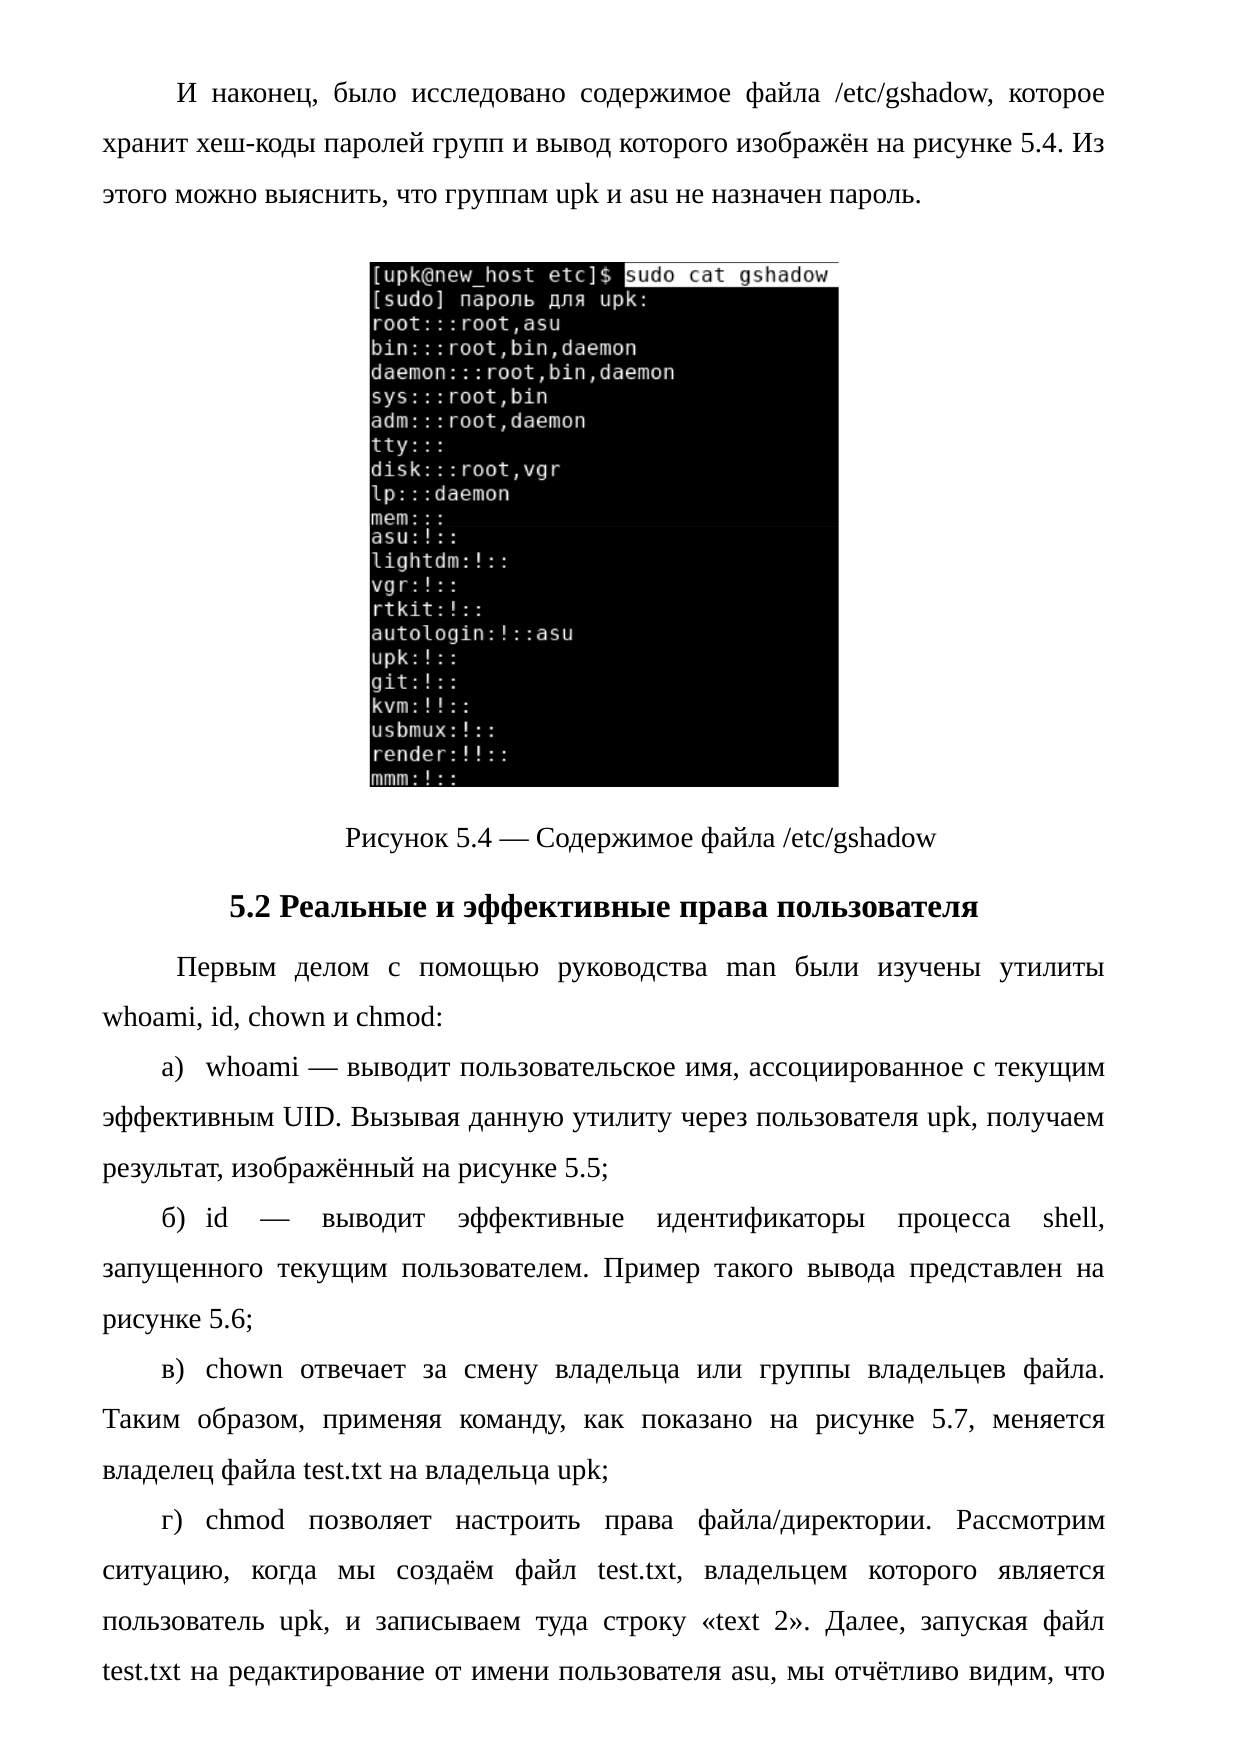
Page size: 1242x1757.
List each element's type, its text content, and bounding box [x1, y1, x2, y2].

list id — выводит эффективные идентификаторы процесса shell, запущенного текущим пользователем. Пример такого вывода представлен на рисунке 5.6; [102, 1200, 1106, 1334]
text Первым делом с помощью руководства man были изучены утилиты whoami, id, chown и chmod: [102, 949, 1106, 1032]
list chmod позволяет настроить права файла/директории. Рассмотрим ситуацию, когда мы создаём файл test.txt, владельцем которого является пользователь upk, и записываем туда строку «text 2». Далее, запуская файл test.txt на редактирование от имени пользователя asu, мы отчётливо видим, что [102, 1502, 1106, 1687]
picture [369, 262, 839, 787]
list chown отвечает за смену владельца или группы владельцев файла. Таким образом, применяя команду, как показано на рисунке 5.7, меняется владелец файла test.txt на владельца upk; [102, 1351, 1106, 1485]
list whoami — выводит пользовательское имя, ассоциированное с текущим эффективным UID. Вызывая данную утилиту через пользователя upk, получаем результат, изображённый на рисунке 5.5; [102, 1049, 1106, 1183]
text Рисунок 5.4 — Содержимое файла /etc/gshadow [102, 820, 1106, 853]
subtitle 5.2 Реальные и эффективные права пользователя [102, 886, 1106, 924]
text И наконец, было исследовано содержимое файла /etc/gshadow, которое хранит хеш-коды паролей групп и вывод которого изображён на рисунке 5.4. Из этого можно выяснить, что группам upk и asu не назначен пароль. [102, 75, 1106, 209]
